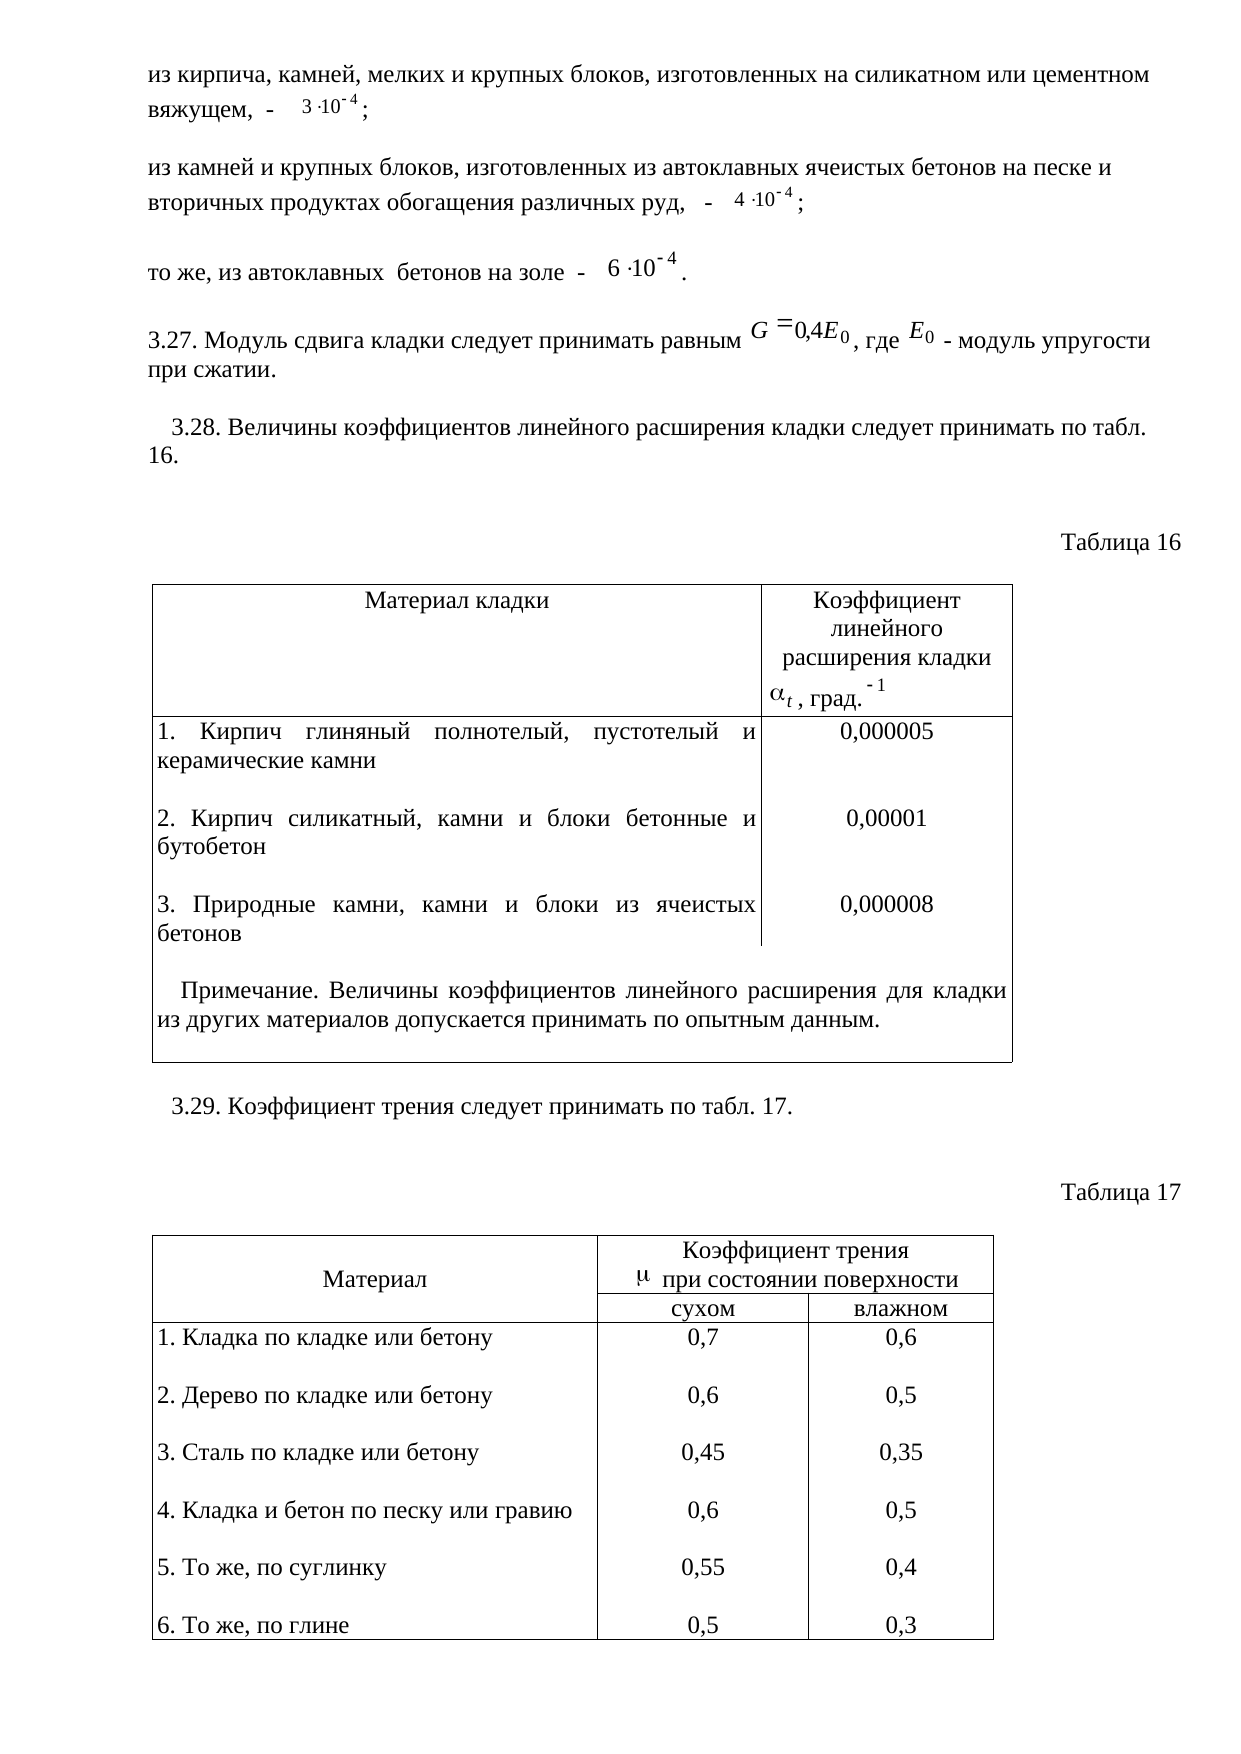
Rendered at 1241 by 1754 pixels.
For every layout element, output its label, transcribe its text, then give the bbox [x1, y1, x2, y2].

table_cell влажном [809, 1294, 993, 1322]
table_cell Примечание. Величины коэффициентов линейного расширения для кладки из других материалов допускается принимать по опытным данным. [153, 946, 1012, 1061]
table_cell 0,000008 [762, 889, 1012, 946]
table_header #G0 Материал [153, 1236, 597, 1292]
text из кирпича, камней, мелких и крупных блоков, изготовленных на силикатном или цементном вяжущем, - ; [148, 59, 1181, 123]
table_cell [153, 1293, 597, 1322]
table_cell 6. То же, по глине [153, 1610, 597, 1638]
table_cell 0,5 [809, 1495, 993, 1552]
table_cell 0,6 [809, 1323, 993, 1380]
table_cell 0,35 [809, 1437, 993, 1495]
table_cell 0,6 [598, 1380, 808, 1437]
table_cell 0,55 [598, 1552, 808, 1610]
table_cell 0,00001 [762, 803, 1012, 889]
text то же, из автоклавных бетонов на золе - . [148, 244, 1181, 286]
table_cell 0,6 [598, 1495, 808, 1552]
table_header Коэффициент трения при состоянии поверхности [598, 1236, 993, 1292]
table_cell 1. Кирпич глиняный полнотелый, пустотелый и керамические камни [153, 717, 761, 803]
table_cell 0,45 [598, 1437, 808, 1495]
table_cell 5. То же, по суглинку [153, 1552, 597, 1610]
text 3.29. Коэффициент трения следует принимать по табл. 17. [148, 1091, 1181, 1119]
table_cell 4. Кладка и бетон по песку или гравию [153, 1495, 597, 1552]
table_cell 0,000005 [762, 717, 1012, 803]
table_cell 3. Сталь по кладке или бетону [153, 1437, 597, 1495]
table_cell 0,5 [809, 1380, 993, 1437]
table_header #G0 Материал кладки [153, 585, 761, 716]
table_cell 3. Природные камни, камни и блоки из ячеистых бетонов [153, 889, 761, 946]
table_cell сухом [598, 1294, 808, 1322]
table_cell 1. Кладка по кладке или бетону [153, 1323, 597, 1380]
table_cell 0,7 [598, 1323, 808, 1380]
text из камней и крупных блоков, изготовленных из автоклавных ячеистых бетонов на песке и вторичных продуктах обогащения различных руд, - ; [148, 152, 1181, 216]
table_cell 2. Дерево по кладке или бетону [153, 1380, 597, 1437]
text Таблица 17 [148, 1177, 1181, 1206]
table_cell 0,3 [809, 1610, 993, 1638]
table_cell 0,5 [598, 1610, 808, 1638]
text 3.27. Модуль сдвига кладки следует принимать равным , где - модуль упругости при сжатии. [148, 314, 1181, 383]
text 3.28. Величины коэффициентов линейного расширения кладки следует принимать по табл. 16. [148, 412, 1181, 469]
text Таблица 16 [148, 527, 1181, 555]
table_cell 2. Кирпич силикатный, камни и блоки бетонные и бутобетон [153, 803, 761, 889]
table_cell 0,4 [809, 1552, 993, 1610]
table_header Коэффициент линейного расширения кладки , град. [762, 585, 1012, 716]
